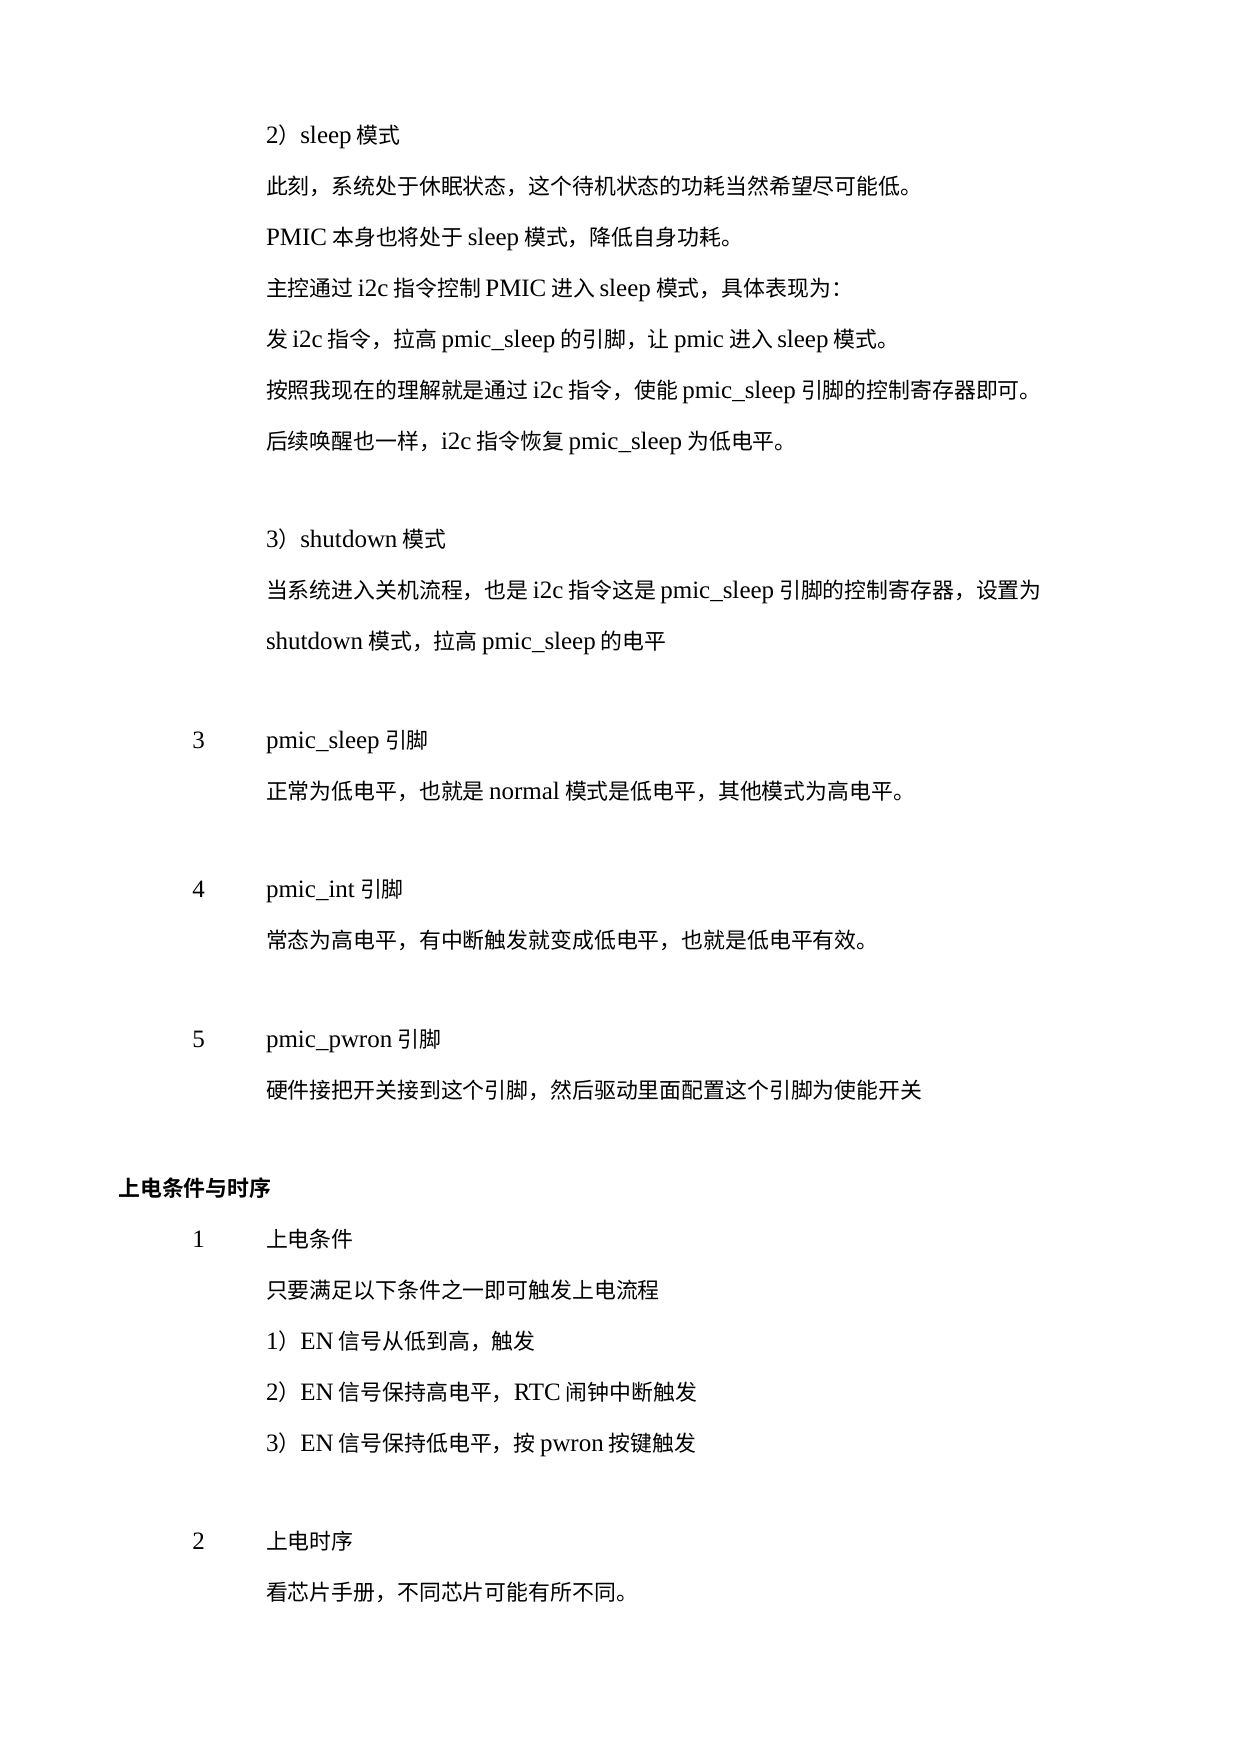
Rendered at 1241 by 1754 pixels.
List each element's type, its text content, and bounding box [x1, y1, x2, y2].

text 4 pmic_int引脚 [118, 872, 1122, 904]
text 正常为低电平，也就是normal模式是低电平，其他模式为高电平。 [118, 774, 1122, 805]
text 看芯片手册，不同芯片可能有所不同。 [118, 1575, 1122, 1607]
text 发i2c指令，拉高pmic_sleep的引脚，让pmic进入sleep模式。 [118, 322, 1122, 353]
text 后续唤醒也一样，i2c指令恢复pmic_sleep为低电平。 [118, 424, 1122, 455]
text 上电条件与时序 [118, 1171, 1122, 1203]
text PMIC本身也将处于sleep模式，降低自身功耗。 [118, 220, 1122, 252]
text 硬件接把开关接到这个引脚，然后驱动里面配置这个引脚为使能开关 [118, 1073, 1122, 1104]
text 当系统进入关机流程，也是i2c指令这是pmic_sleep引脚的控制寄存器，设置为 [118, 573, 1122, 605]
text 1 上电条件 [118, 1222, 1122, 1254]
text 2）EN信号保持高电平，RTC闹钟中断触发 [118, 1375, 1122, 1407]
text 常态为高电平，有中断触发就变成低电平，也就是低电平有效。 [118, 923, 1122, 955]
text 3）EN信号保持低电平，按pwron按键触发 [118, 1426, 1122, 1457]
text 此刻，系统处于休眠状态，这个待机状态的功耗当然希望尽可能低。 [118, 169, 1122, 201]
text shutdown模式，拉高pmic_sleep的电平 [118, 624, 1122, 656]
text 只要满足以下条件之一即可触发上电流程 [118, 1273, 1122, 1305]
text 2）sleep模式 [118, 118, 1122, 150]
text 主控通过i2c指令控制PMIC进入sleep模式，具体表现为： [118, 271, 1122, 303]
text 5 pmic_pwron引脚 [118, 1022, 1122, 1053]
text 2 上电时序 [118, 1524, 1122, 1556]
text 1）EN信号从低到高，触发 [118, 1324, 1122, 1356]
text 按照我现在的理解就是通过i2c指令，使能pmic_sleep引脚的控制寄存器即可。 [118, 373, 1122, 404]
text 3）shutdown模式 [118, 522, 1122, 554]
text 3 pmic_sleep引脚 [118, 723, 1122, 754]
